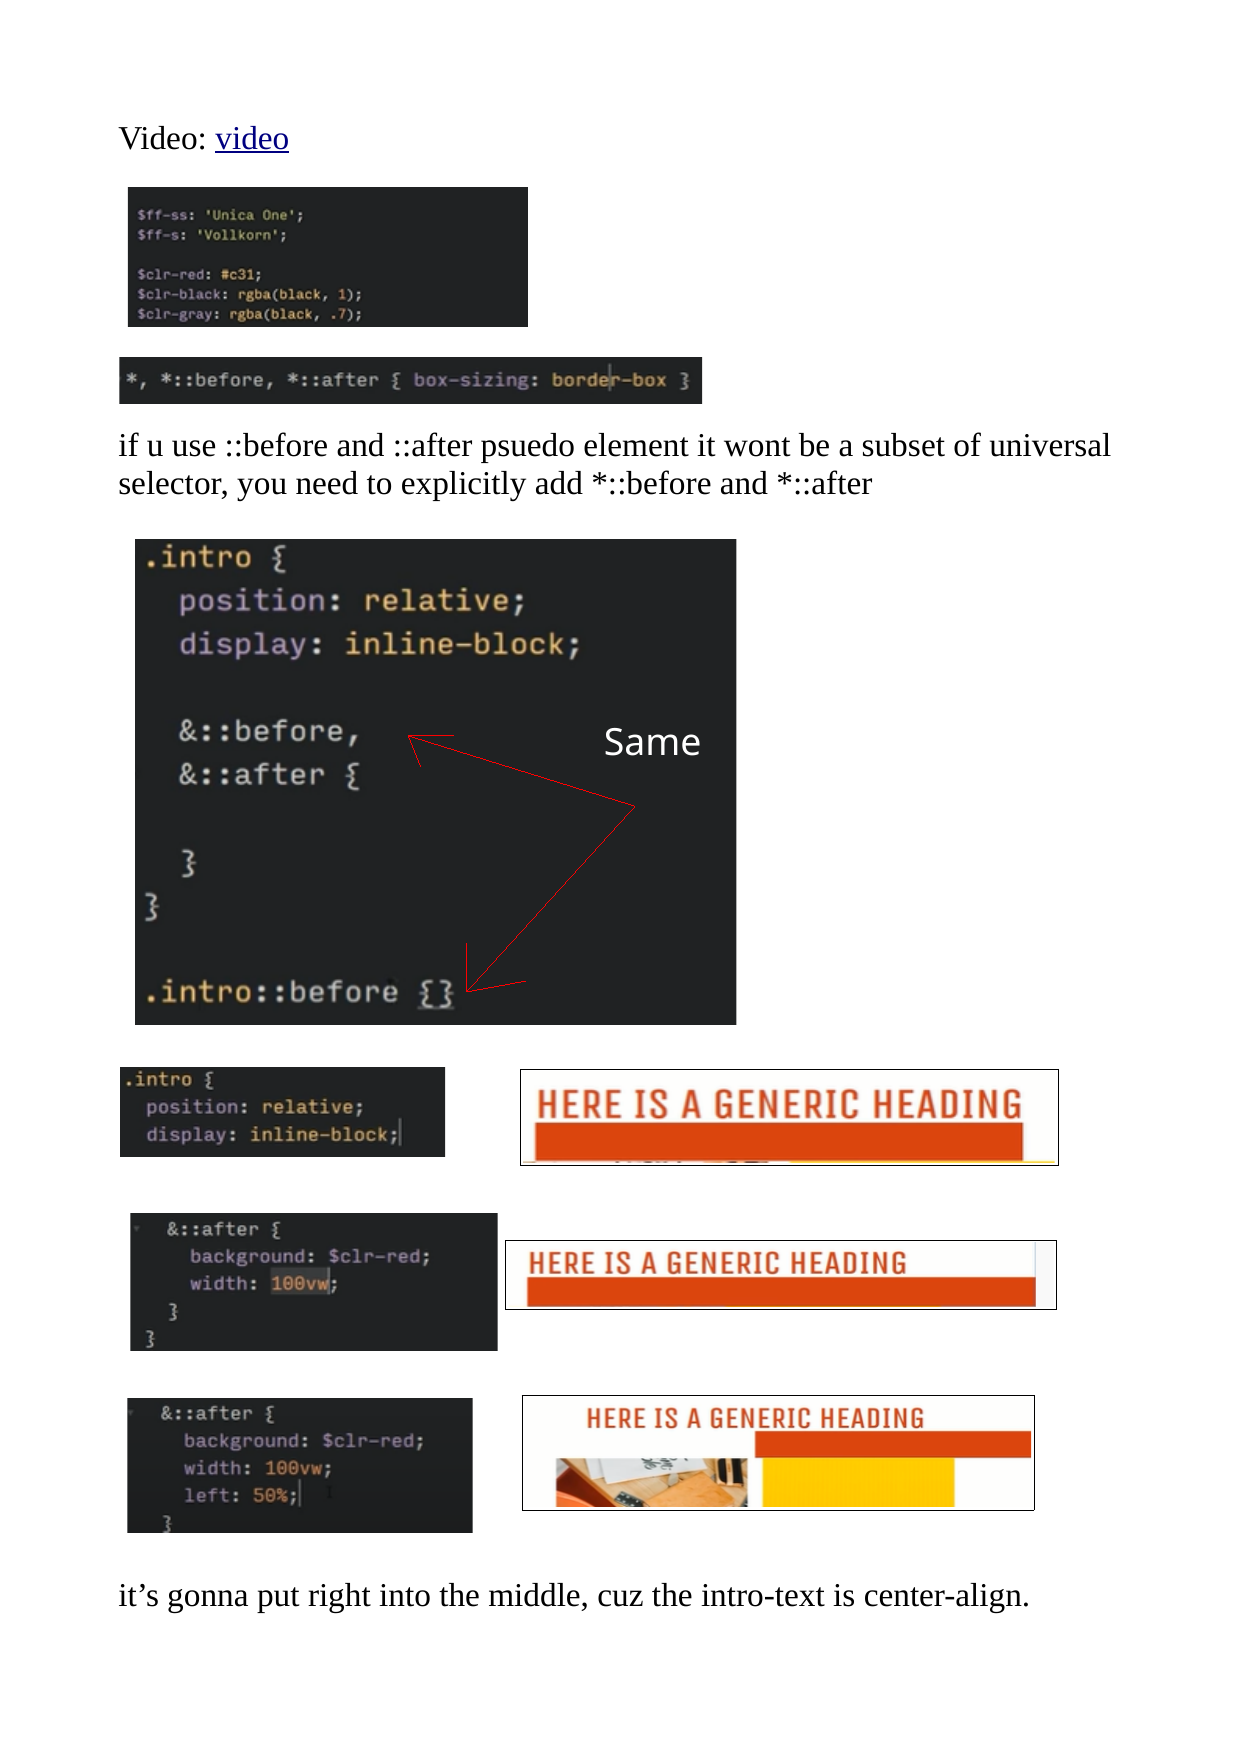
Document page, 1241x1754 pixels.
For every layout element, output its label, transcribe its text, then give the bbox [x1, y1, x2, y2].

picture [508, 1242, 1054, 1307]
picture [127, 1398, 473, 1533]
picture [130, 1213, 498, 1351]
text if u use ::before and ::after psuedo element it wont be a subset of universal selector, you need to explicitly add *::before and *::after [118, 425, 1122, 501]
picture [120, 1067, 446, 1157]
picture [127, 187, 528, 327]
picture [135, 539, 737, 1025]
text Video: video [118, 118, 1122, 156]
picture [119, 357, 703, 404]
text it’s gonna put right into the middle, cuz the intro-text is center-align. [118, 1575, 1122, 1613]
picture [523, 1071, 1055, 1163]
picture [524, 1397, 1032, 1507]
